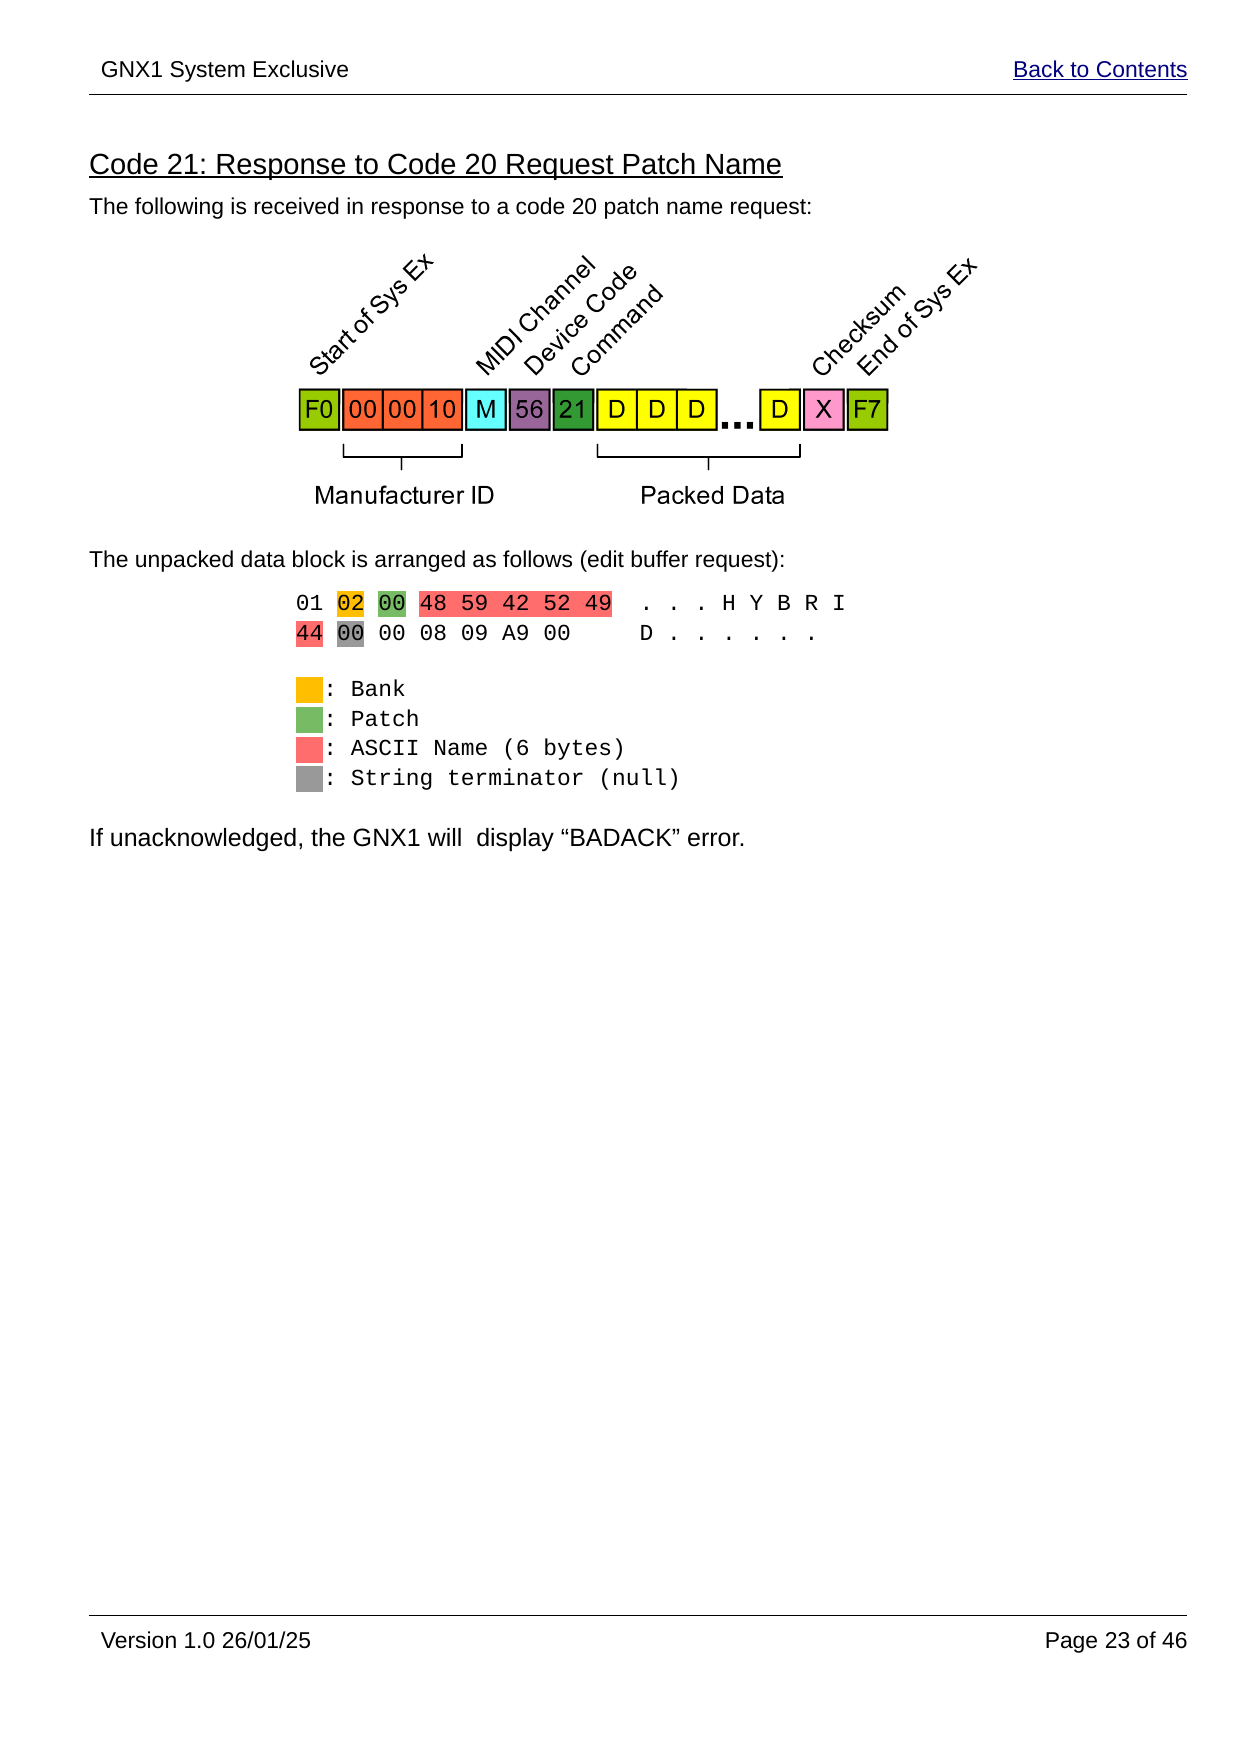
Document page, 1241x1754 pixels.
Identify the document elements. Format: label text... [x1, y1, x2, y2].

picture [298, 252, 978, 510]
text The following is received in response to a code 20 patch name request: [89, 193, 1187, 219]
text The unpacked data block is arranged as follows (edit buffer request): [89, 238, 1187, 573]
text : Bank [296, 677, 1187, 703]
text If unacknowledged, the GNX1 will display “BADACK” error. [89, 823, 1187, 851]
subtitle Code 21: Response to Code 20 Request Patch Name [89, 147, 1187, 181]
text 44 00 00 08 09 A9 00 D . . . . . . [296, 621, 1187, 647]
text : String terminator (null) [296, 766, 1187, 792]
text 01 02 00 48 59 42 52 49 . . . H Y B R I [296, 591, 1187, 617]
text : ASCII Name (6 bytes) [296, 737, 1187, 763]
text : Patch [296, 707, 1187, 733]
